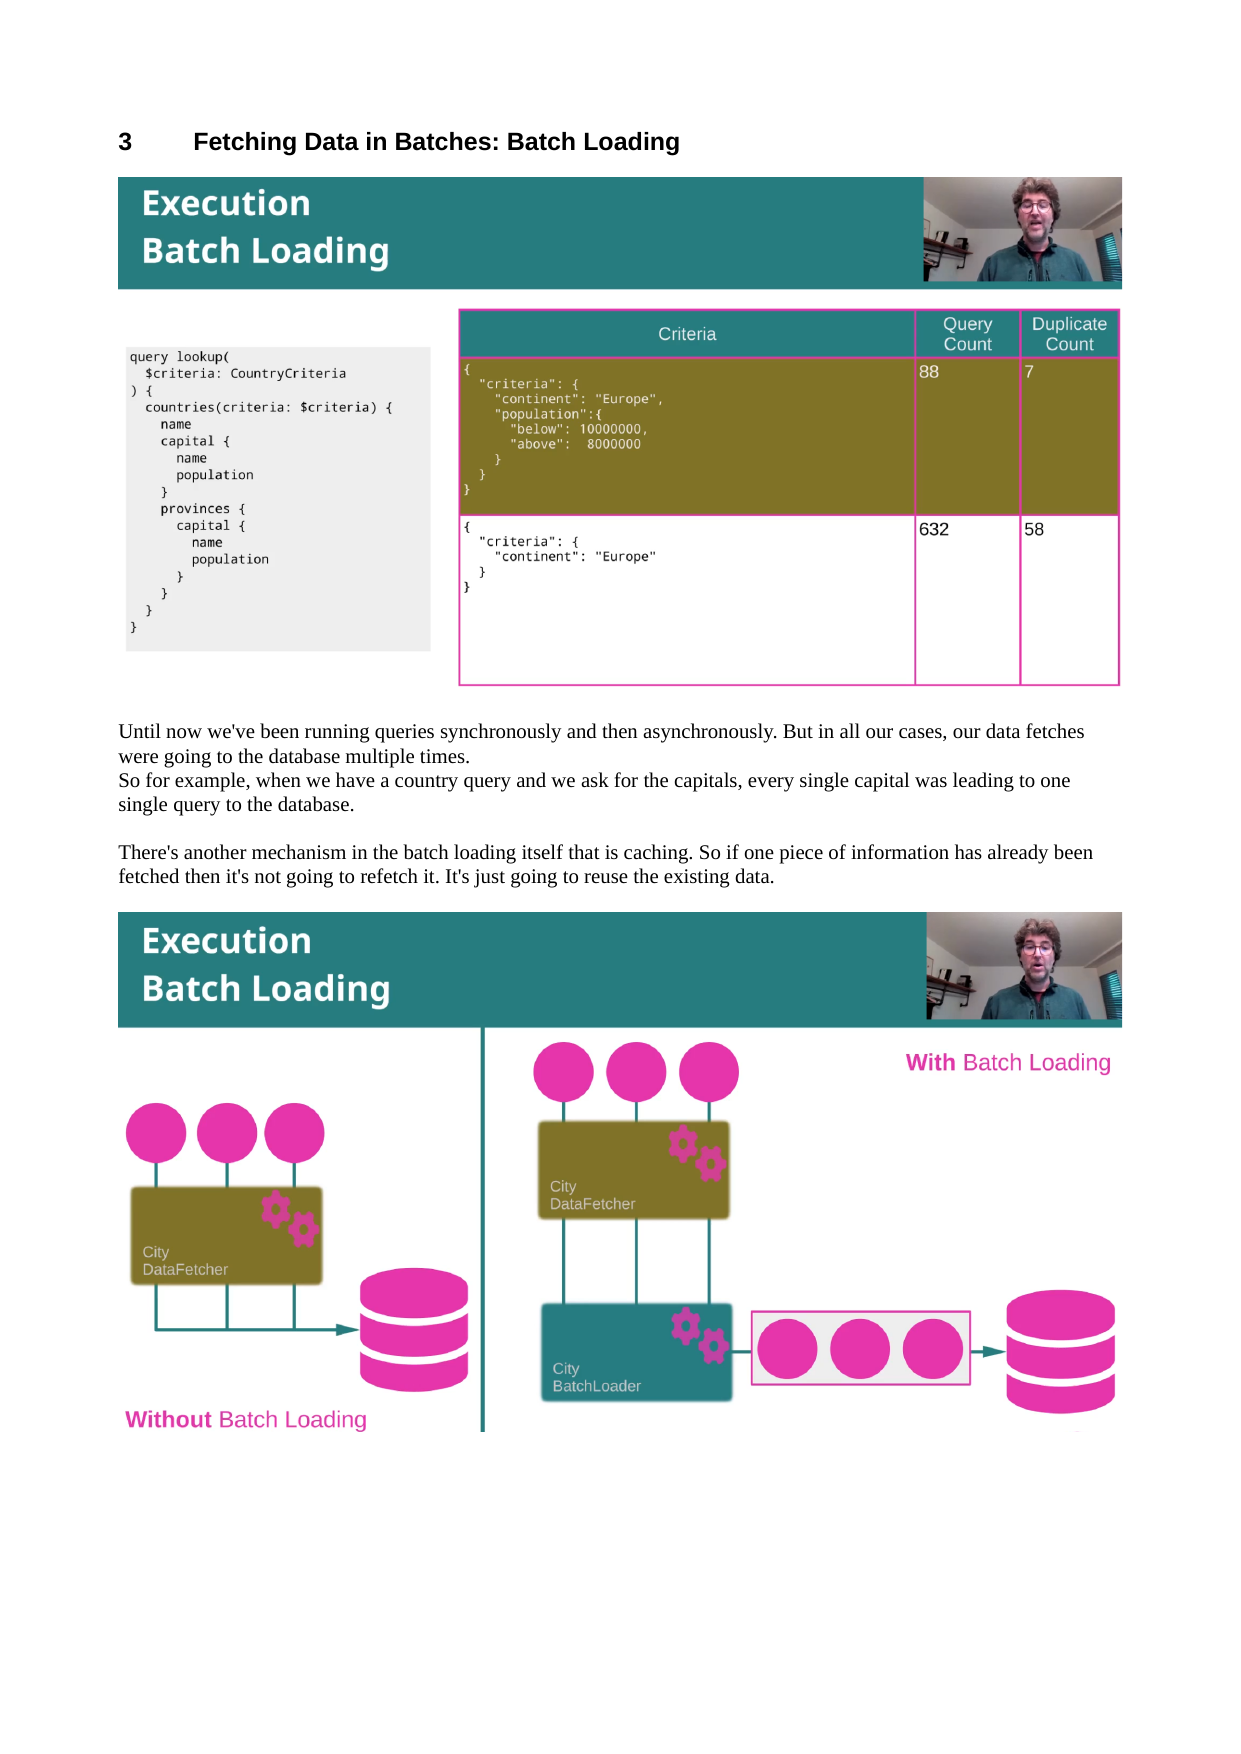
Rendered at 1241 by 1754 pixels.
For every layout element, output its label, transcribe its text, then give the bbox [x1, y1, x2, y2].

text There's another mechanism in the batch loading itself that is caching. So if one piece of information has already been fetched then it's not going to refetch it. It's just going to reuse the existing data. [118, 840, 1122, 888]
picture [118, 912, 1123, 1432]
picture [118, 177, 1123, 688]
subtitle Fetching Data in Batches: Batch Loading [118, 127, 1122, 156]
text Until now we've been running queries synchronously and then asynchronously. But in all our cases, our data fetches were going to the database multiple times. [118, 719, 1122, 768]
text So for example, when we have a country query and we ask for the capitals, every single capital was leading to one single query to the database. [118, 768, 1122, 816]
